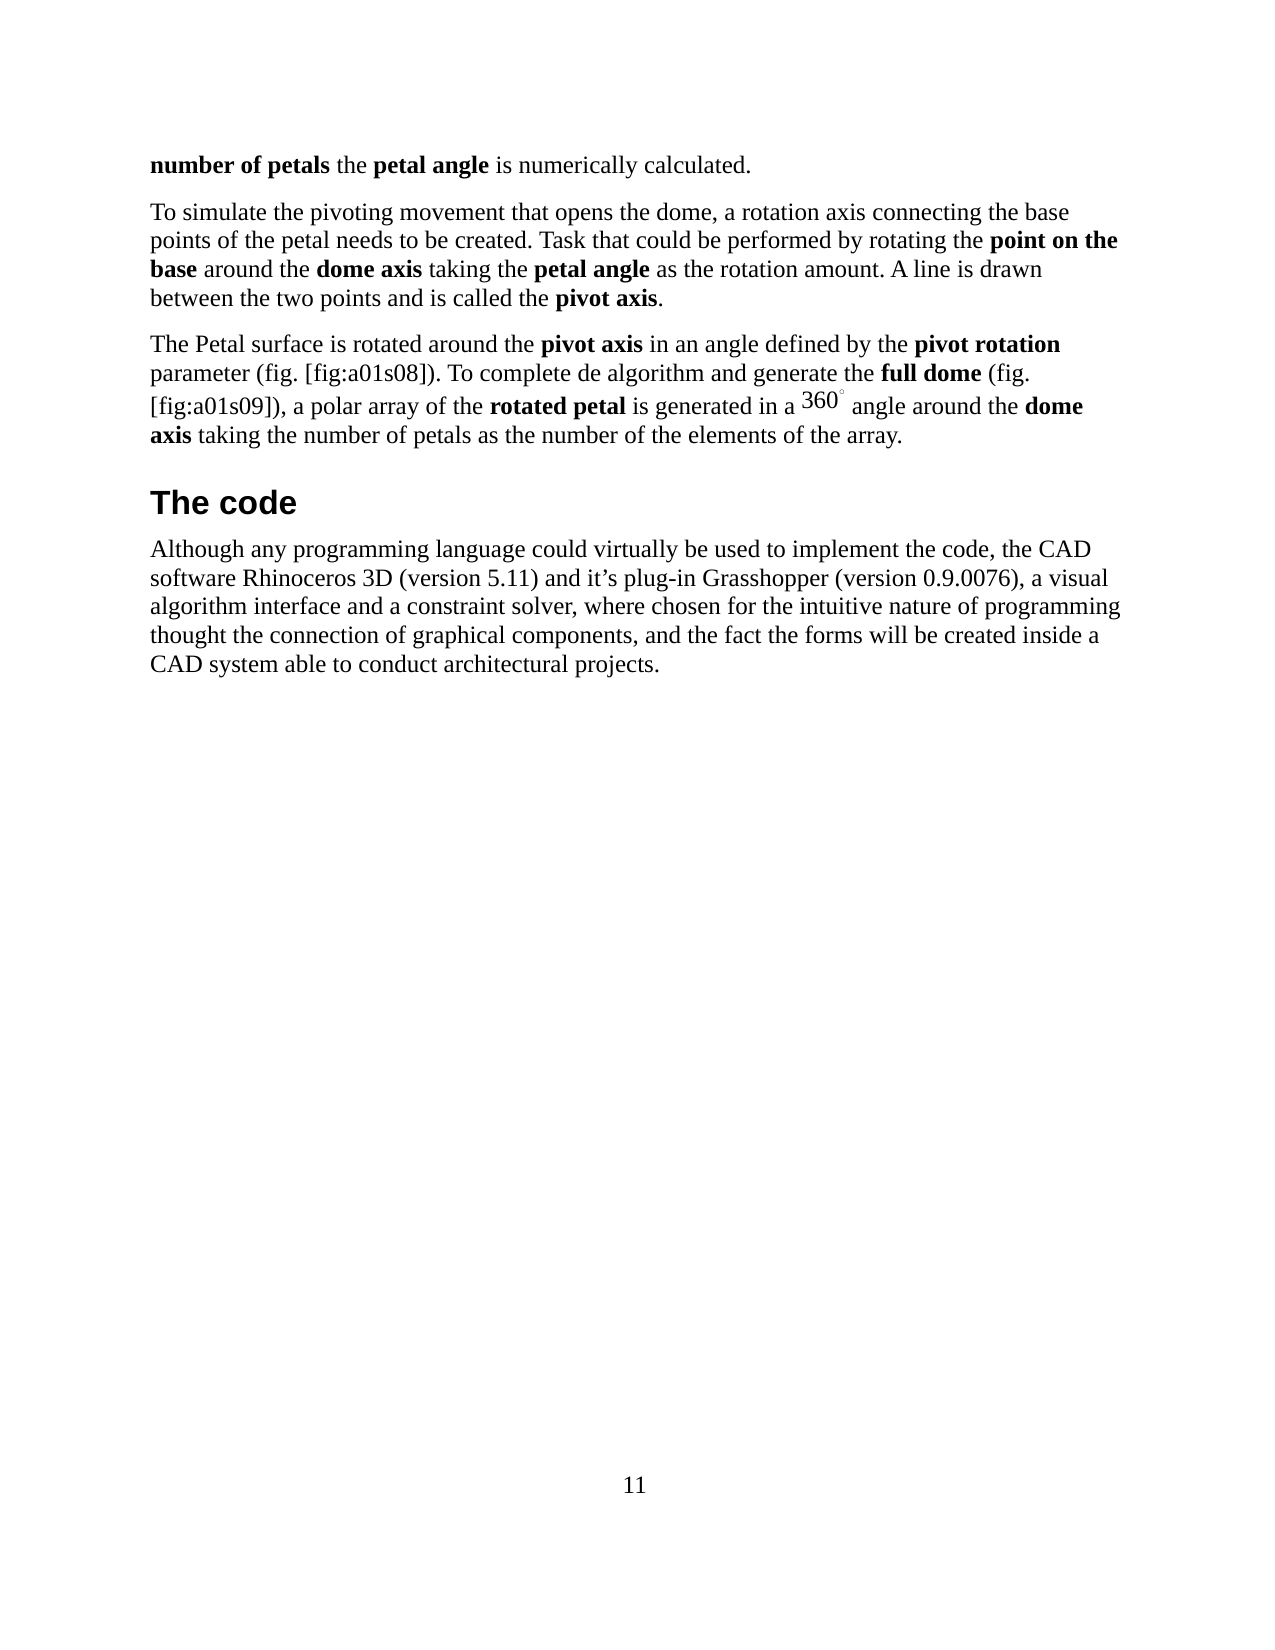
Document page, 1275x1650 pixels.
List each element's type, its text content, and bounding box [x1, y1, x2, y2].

text number of petals the petal angle is numerically calculated. [150, 150, 1125, 179]
text The Petal surface is rotated around the pivot axis in an angle defined by the pivot rotation parameter (fig. [fig:a01s08]). To complete de algorithm and generate the full dome (fig. [fig:a01s09]), a polar array of the rotated petal is generated in a angle around the dome axis taking the number of petals as the number of the elements of the array. [150, 329, 1125, 449]
text Although any programming language could virtually be used to implement the code, the CAD software Rhinoceros 3D (version 5.11) and it’s plug-in Grasshopper (version 0.9.0076), a visual algorithm interface and a constraint solver, where chosen for the intuitive nature of programming thought the connection of graphical components, and the fact the forms will be created inside a CAD system able to conduct architectural projects. [150, 534, 1125, 678]
subtitle The code [150, 483, 1125, 521]
text To simulate the pivoting movement that opens the dome, a rotation axis connecting the base points of the petal needs to be created. Task that could be performed by rotating the point on the base around the dome axis taking the petal angle as the rotation amount. A line is drawn between the two points and is called the pivot axis. [150, 197, 1125, 312]
